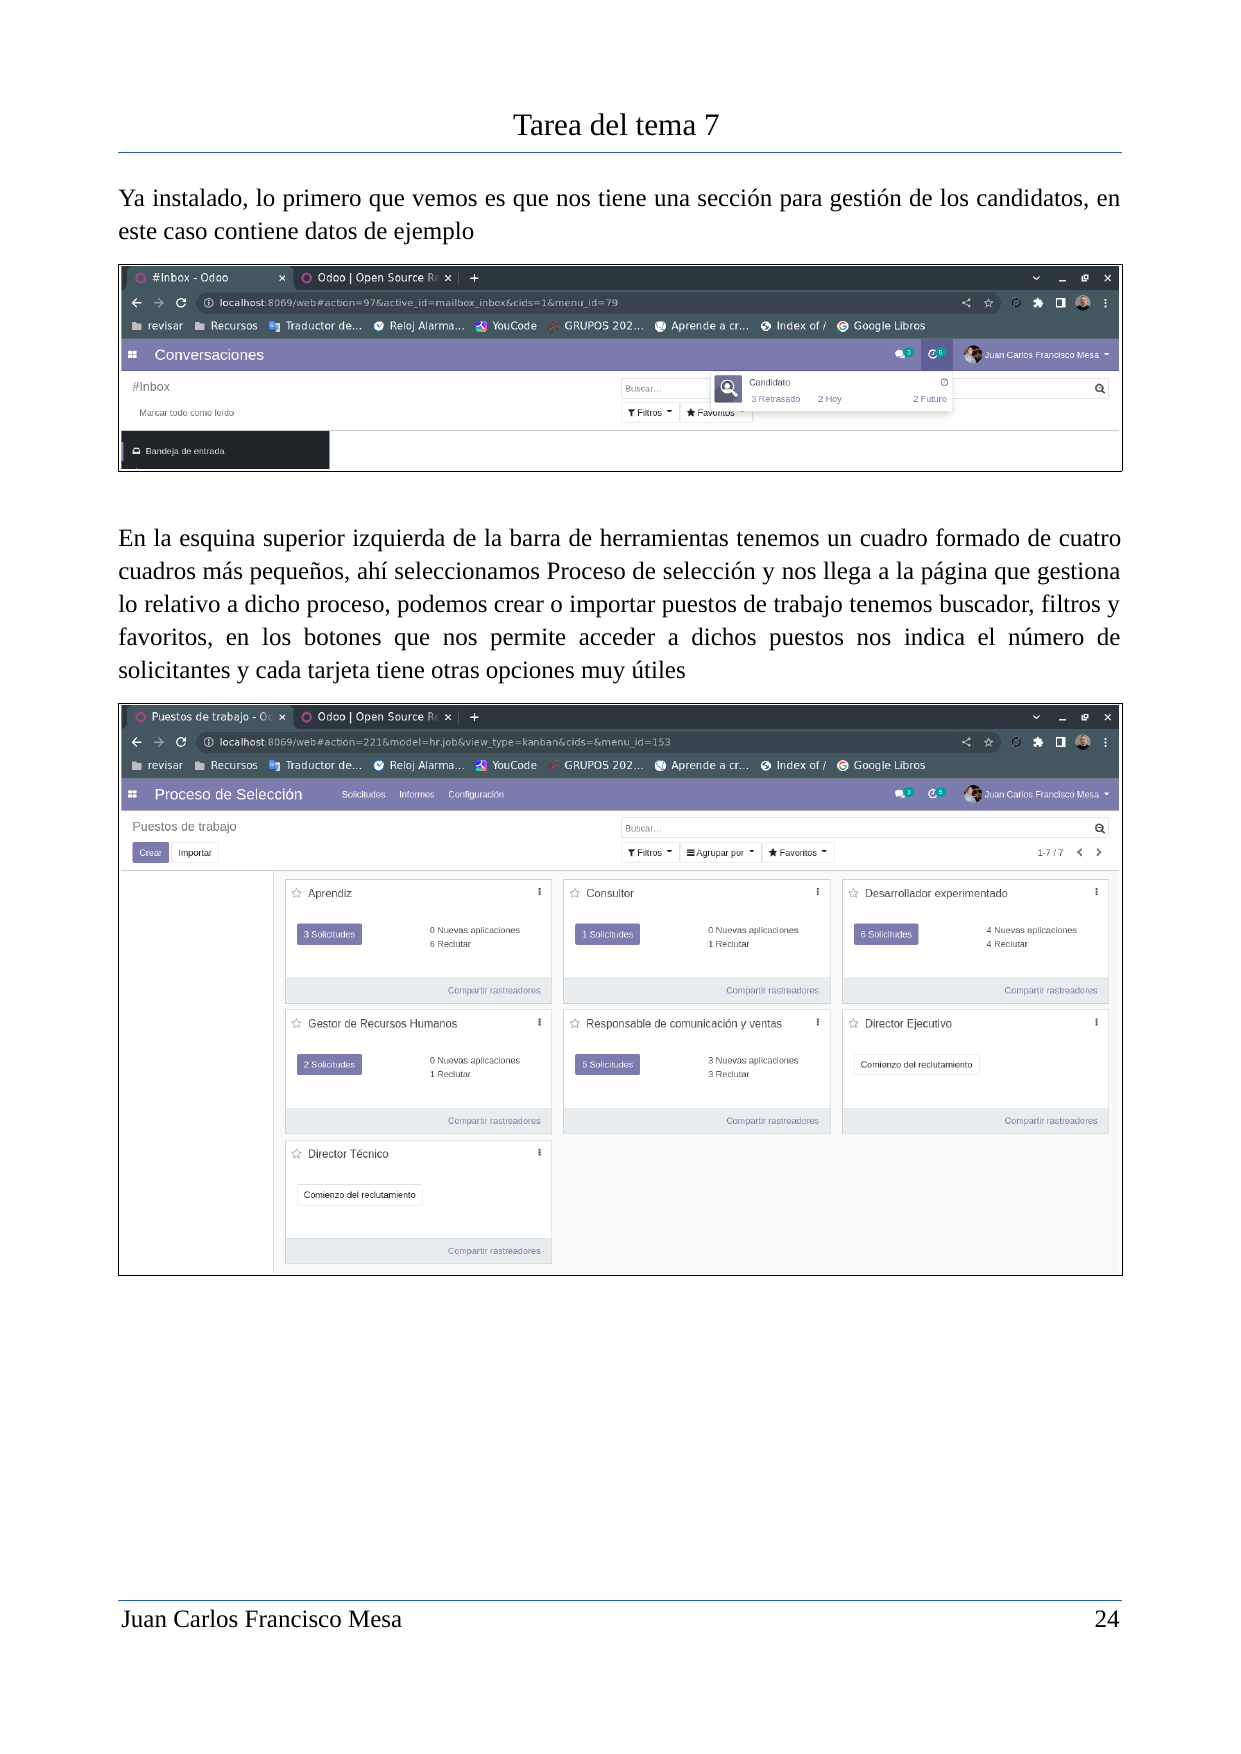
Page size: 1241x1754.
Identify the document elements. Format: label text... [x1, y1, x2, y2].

picture [121, 266, 1119, 469]
text Ya instalado, lo primero que vemos es que nos tiene una sección para gestión de los candidatos, en este caso contiene datos de ejemplo [118, 183, 1122, 244]
picture [121, 705, 1119, 1273]
text En la esquina superior izquierda de la barra de herramientas tenemos un cuadro formado de cuatro cuadros más pequeños, ahí seleccionamos Proceso de selección y nos llega a la página que gestiona lo relativo a dicho proceso, podemos crear o importar puestos de trabajo tenemos buscador, filtros y favoritos, en los botones que nos permite acceder a dichos puestos nos indica el número de solicitantes y cada tarjeta tiene otras opciones muy útiles [118, 523, 1122, 684]
